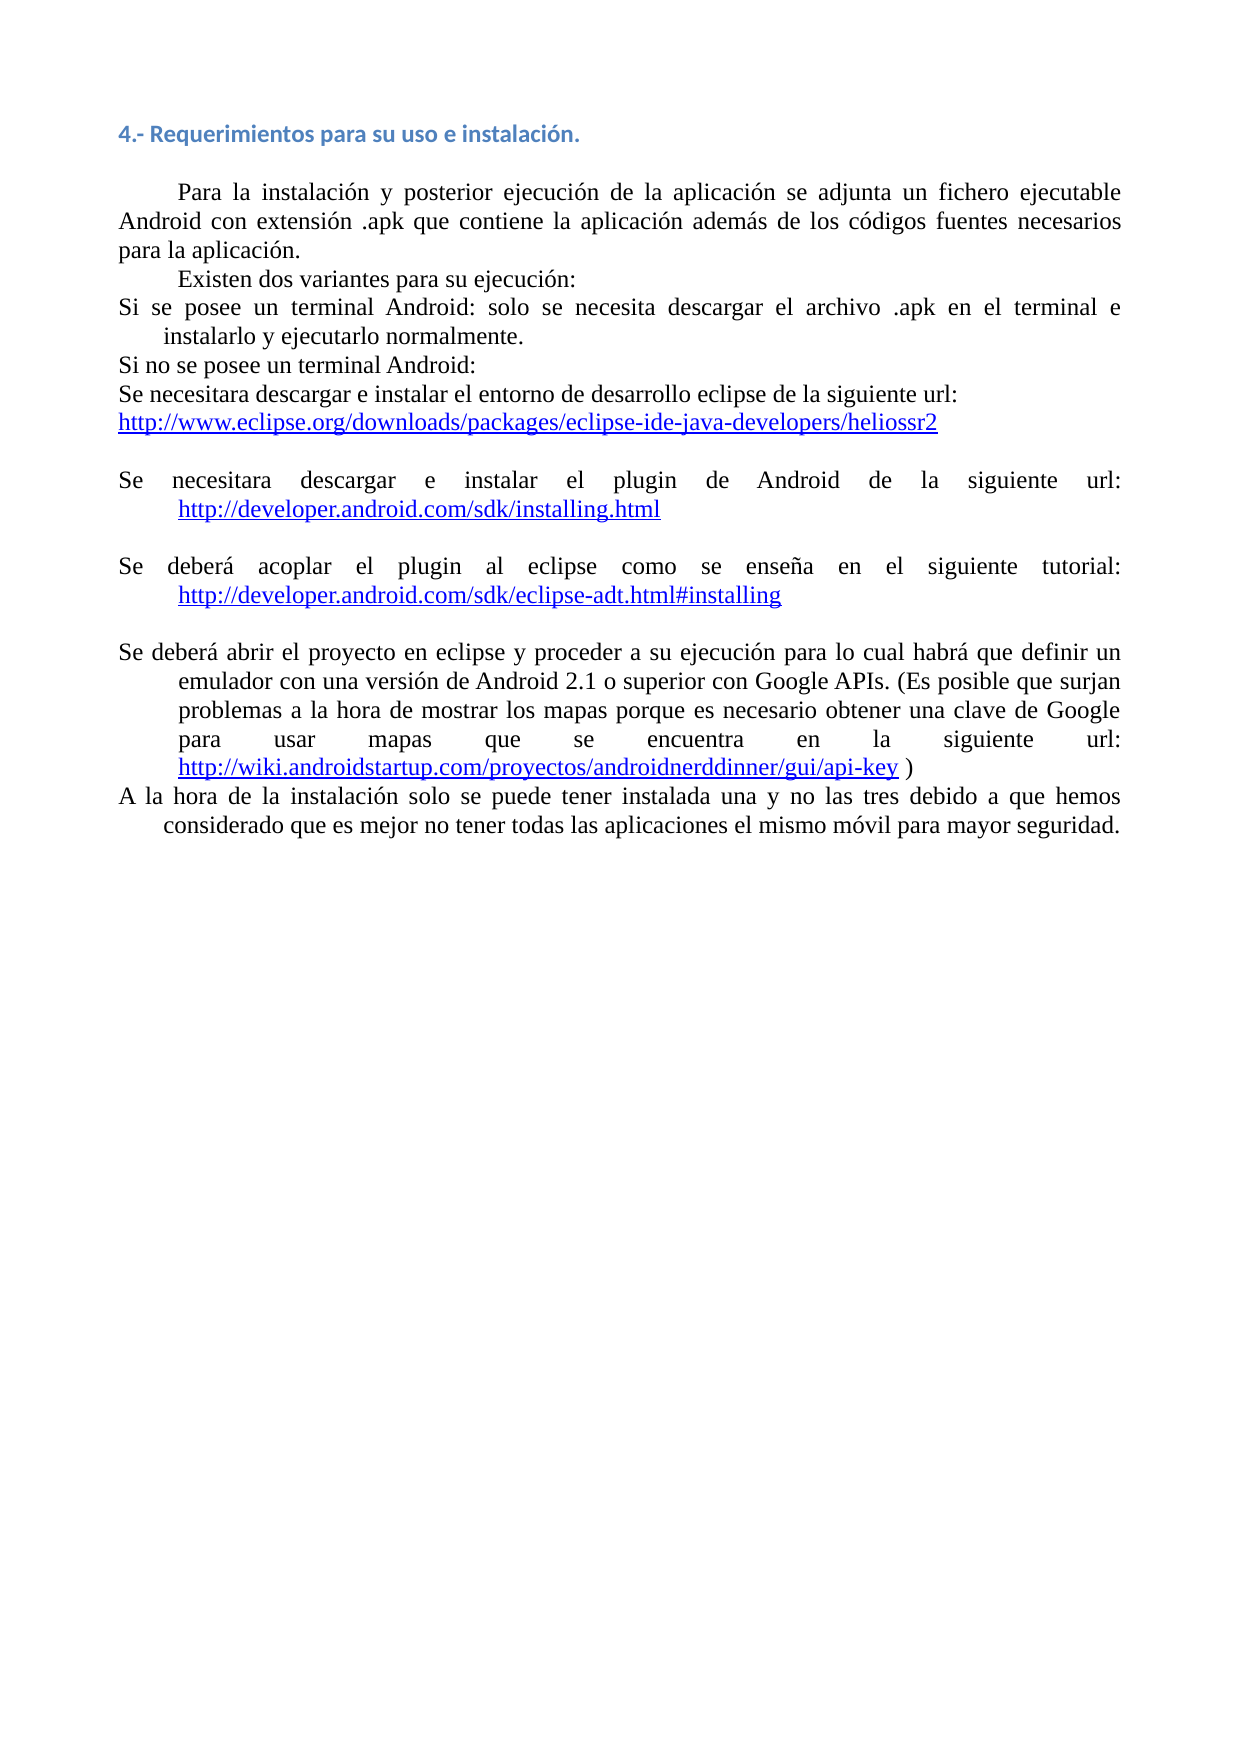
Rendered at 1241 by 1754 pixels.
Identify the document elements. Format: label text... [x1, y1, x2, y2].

list Se necesitara descargar e instalar el entorno de desarrollo eclipse de la siguiente url: [118, 379, 1122, 407]
text Existen dos variantes para su ejecución: [118, 264, 1122, 292]
subtitle 4.- Requerimientos para su uso e instalación. [118, 118, 1122, 149]
list A la hora de la instalación solo se puede tener instalada una y no las tres debido a que hemos considerado que es mejor no tener todas las aplicaciones el mismo móvil para mayor seguridad. [118, 781, 1122, 839]
list Se necesitara descargar e instalar el plugin de Android de la siguiente url: http://developer.android.com/sdk/installing.html [118, 465, 1122, 522]
text Para la instalación y posterior ejecución de la aplicación se adjunta un fichero ejecutable Android con extensión .apk que contiene la aplicación además de los códigos fuentes necesarios para la aplicación. [118, 177, 1122, 264]
list Se deberá acoplar el plugin al eclipse como se enseña en el siguiente tutorial: http://developer.android.com/sdk/eclipse-adt.html#installing [118, 551, 1122, 609]
list Si se posee un terminal Android: solo se necesita descargar el archivo .apk en el terminal e instalarlo y ejecutarlo normalmente. [118, 292, 1122, 350]
list Se deberá abrir el proyecto en eclipse y proceder a su ejecución para lo cual habrá que definir un emulador con una versión de Android 2.1 o superior con Google APIs. (Es posible que surjan problemas a la hora de mostrar los mapas porque es necesario obtener una clave de Google para usar mapas que se encuentra en la siguiente url: http://wiki.androidstartup.com/proyectos/androidnerddinner/gui/api-key ) [118, 637, 1122, 781]
list Si no se posee un terminal Android: [118, 350, 1122, 379]
list http://www.eclipse.org/downloads/packages/eclipse-ide-java-developers/heliossr2 [118, 407, 1122, 436]
